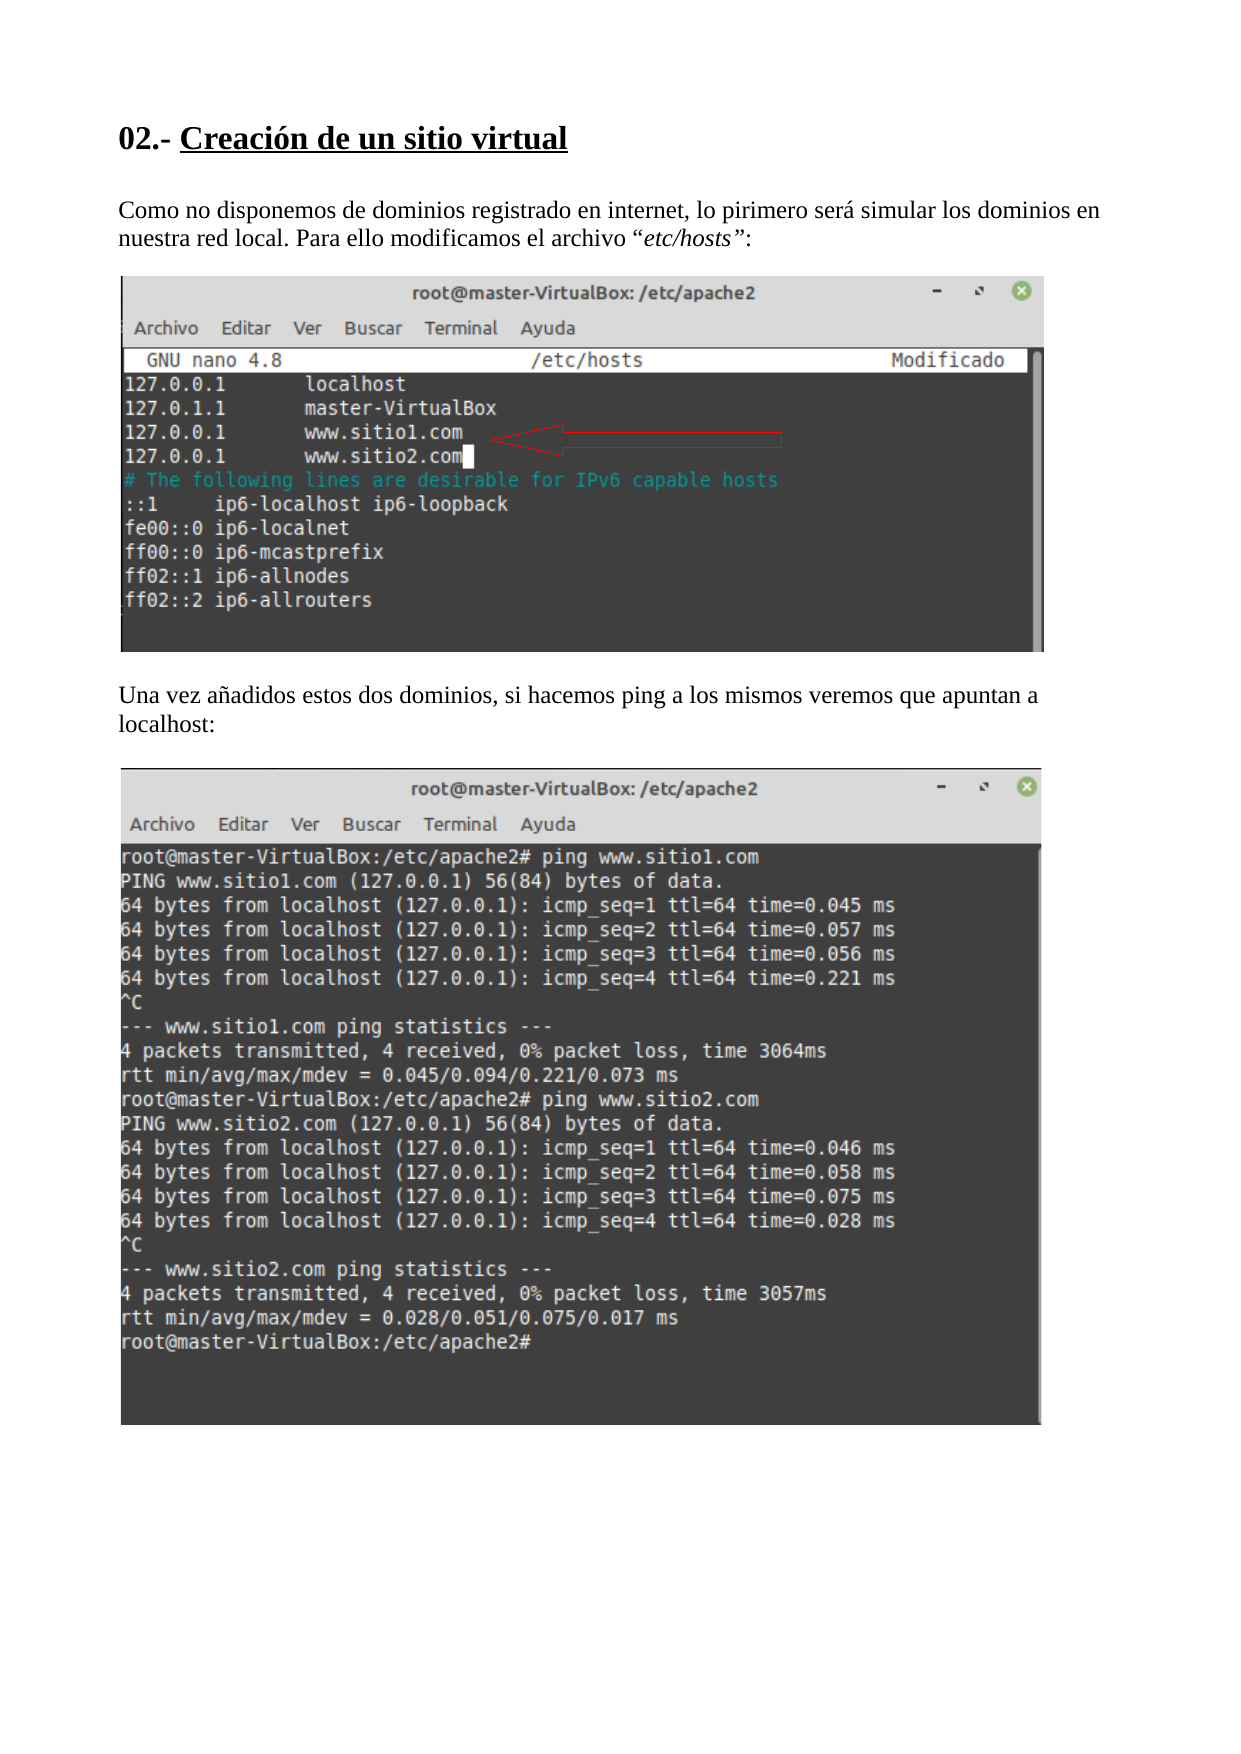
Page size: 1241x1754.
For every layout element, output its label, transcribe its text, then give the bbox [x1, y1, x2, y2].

picture [836, 768, 1042, 1425]
text 02.- Creación de un sitio virtual [118, 118, 1122, 156]
text Una vez añadidos estos dos dominios, si hacemos ping a los mismos veremos que apuntan a localhost: [118, 680, 1122, 737]
text Como no disponemos de dominios registrado en internet, lo pirimero será simular los dominios en nuestra red local. Para ello modificamos el archivo “etc/hosts”: [118, 195, 1122, 252]
picture [843, 276, 1044, 641]
